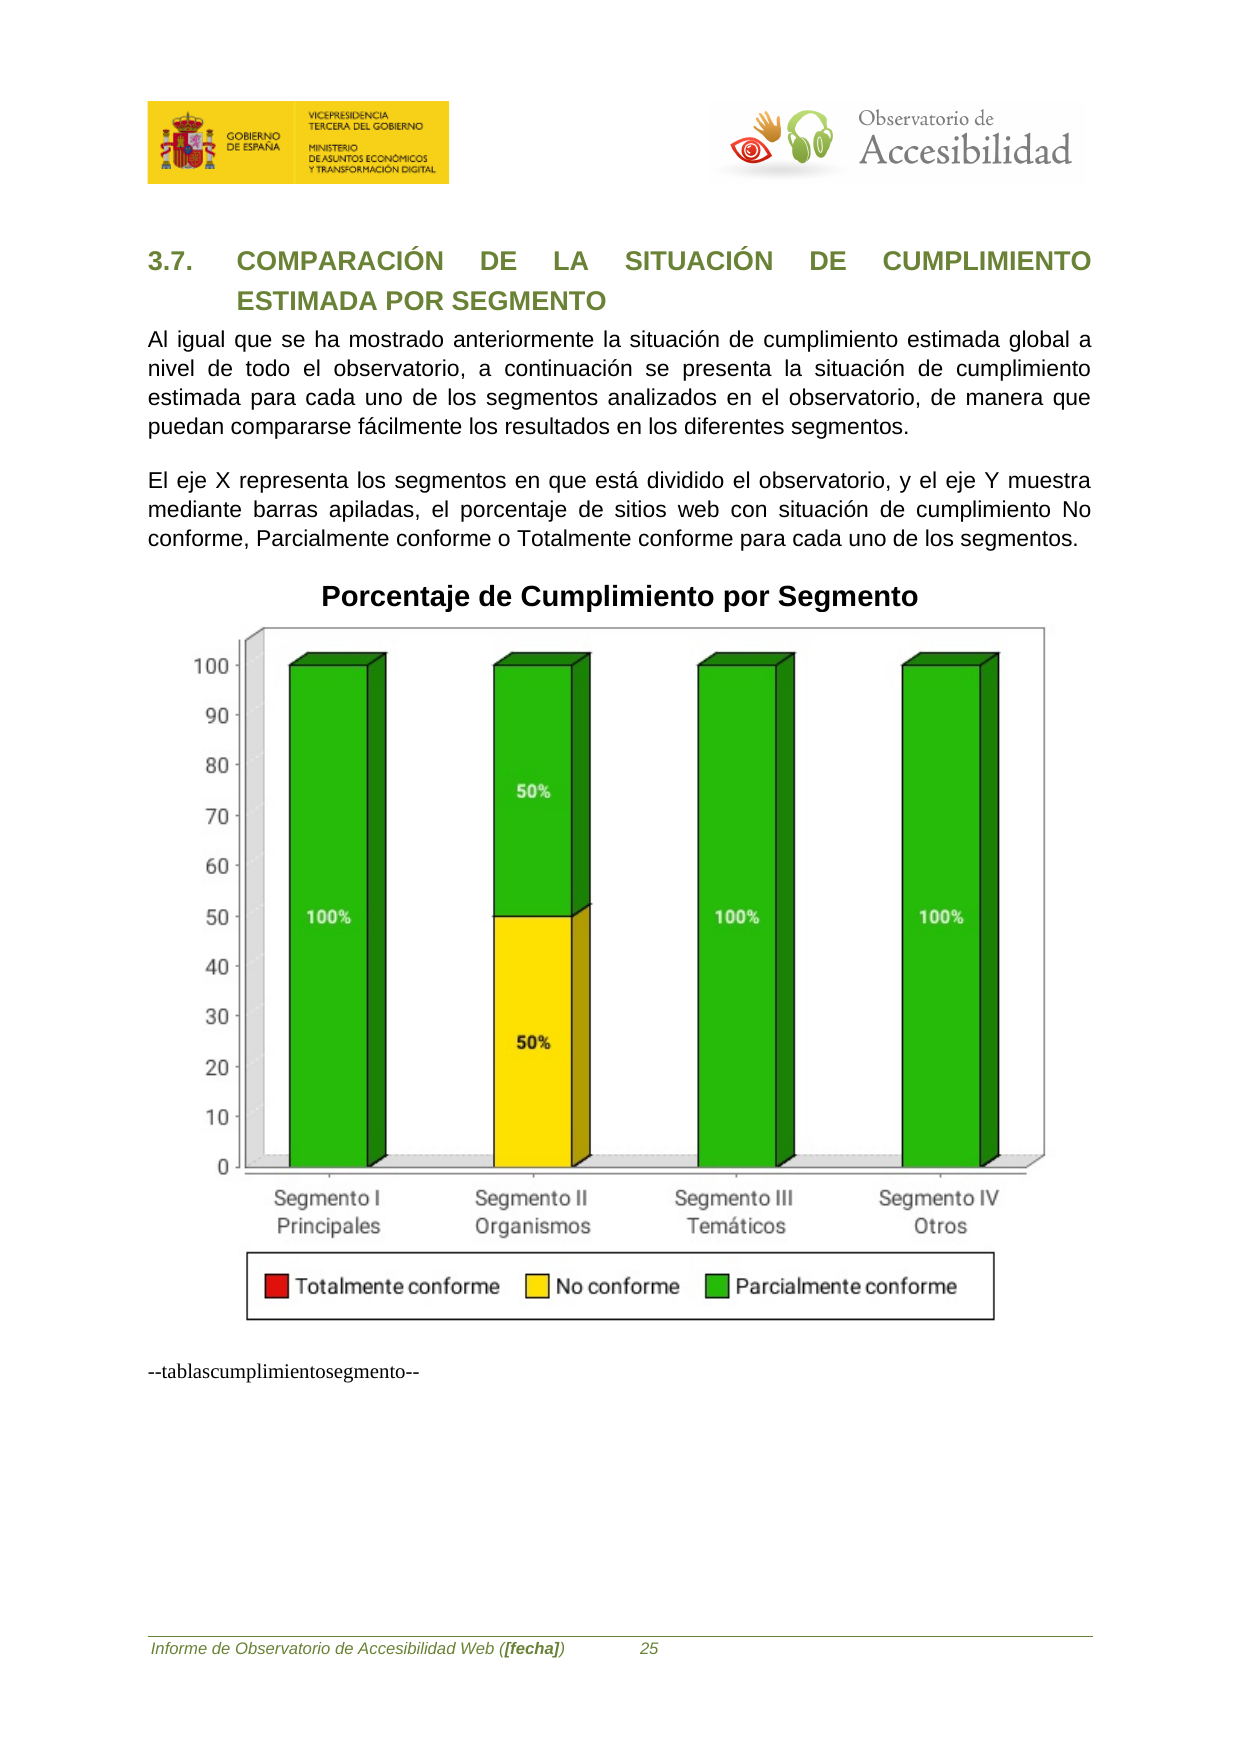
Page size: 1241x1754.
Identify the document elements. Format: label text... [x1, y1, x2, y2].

picture [178, 612, 1062, 1322]
text Al igual que se ha mostrado anteriormente la situación de cumplimiento estimada global a nivel de todo el observatorio, a continuación se presenta la situación de cumplimiento estimada para cada uno de los segmentos analizados en el observatorio, de manera que puedan compararse fácilmente los resultados en los diferentes segmentos. [148, 326, 1092, 439]
picture [147, 101, 450, 184]
text Porcentaje de Cumplimiento por Segmento [148, 579, 1092, 612]
text El eje X representa los segmentos en que está dividido el observatorio, y el eje Y muestra mediante barras apiladas, el porcentaje de sitios web con situación de cumplimiento No conforme, Parcialmente conforme o Totalmente conforme para cada uno de los segmentos. [148, 467, 1092, 551]
subtitle Comparación de la situación de cumplimiento estimada por segmento [148, 245, 1092, 317]
text --tablascumplimientosegmento-- [148, 1359, 1092, 1383]
picture [710, 101, 1086, 184]
